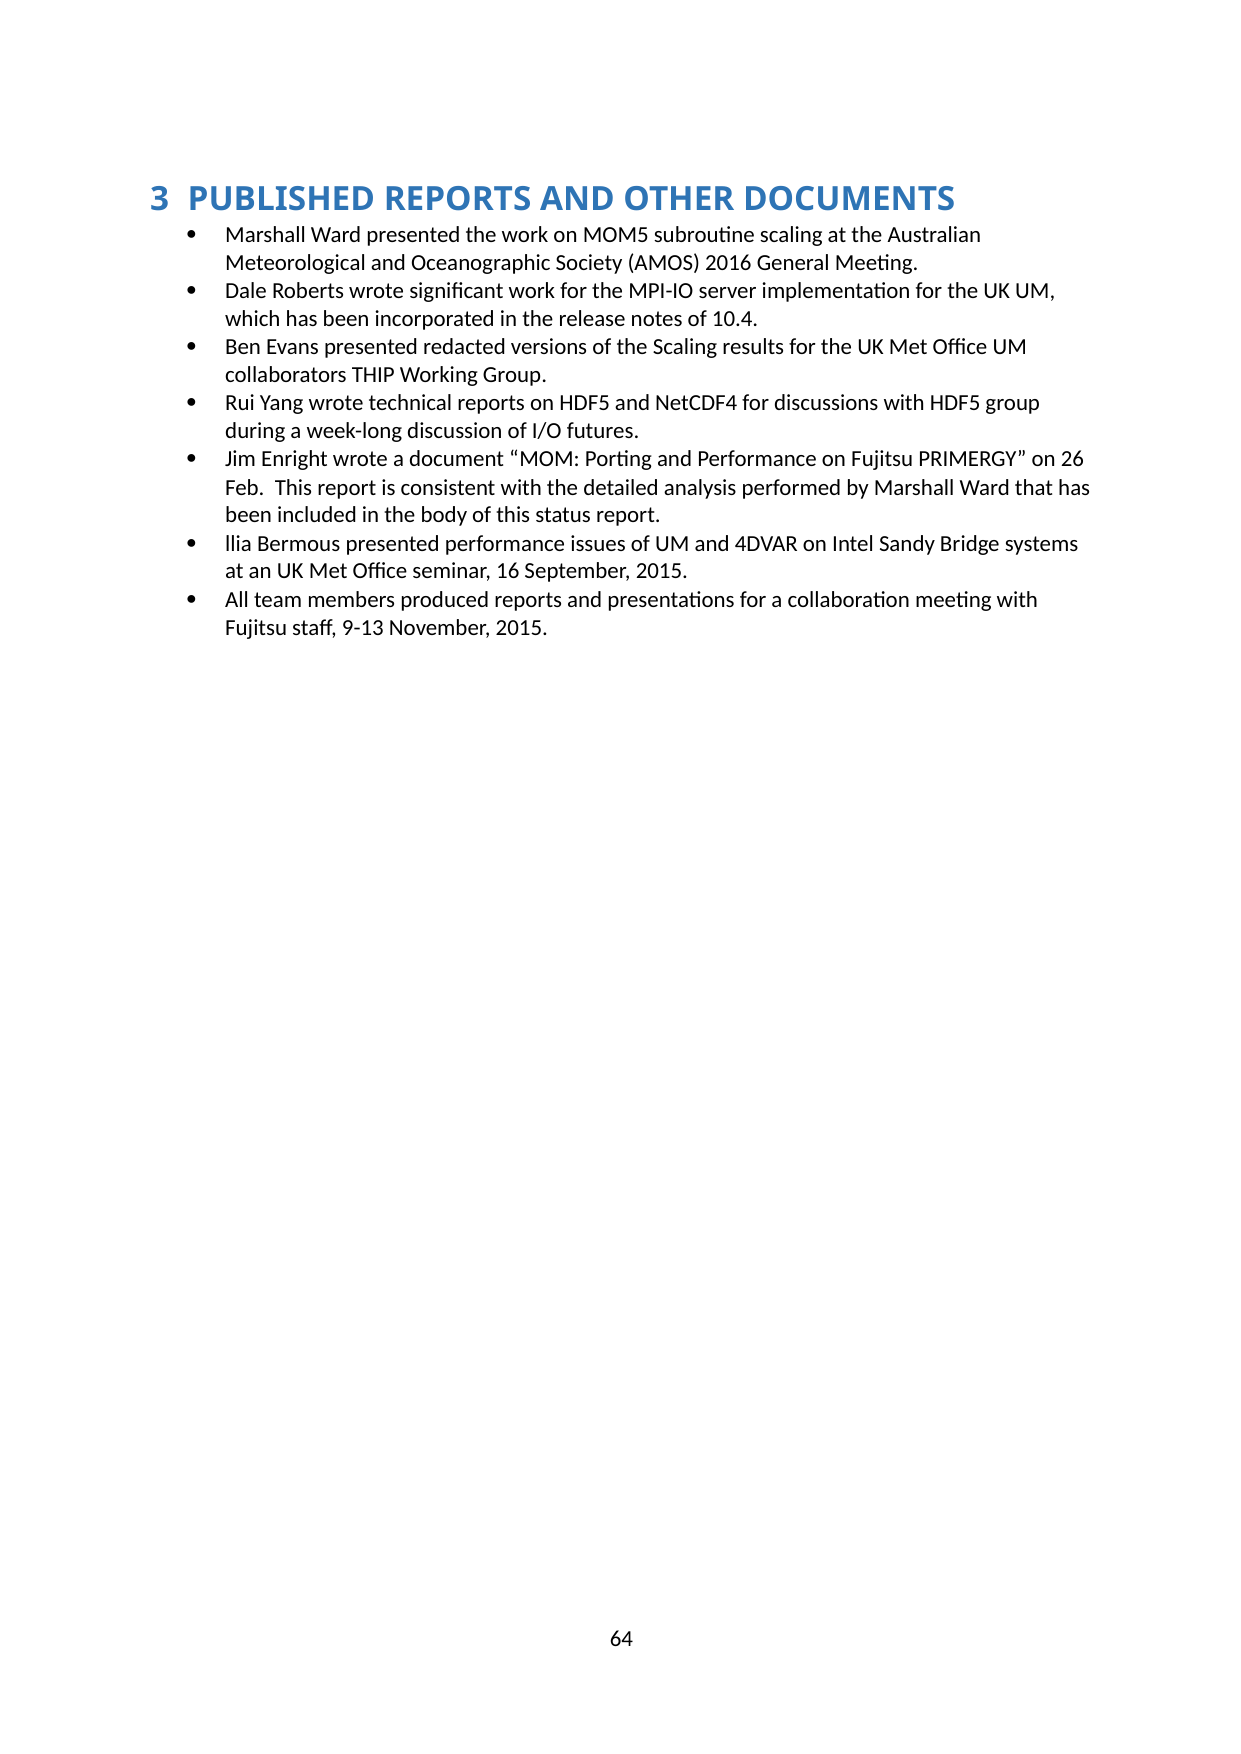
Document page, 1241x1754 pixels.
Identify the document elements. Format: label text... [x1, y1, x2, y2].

list Ben Evans presented redacted versions of the Scaling results for the UK Met Office UM collaborators THIP Working Group. [187, 332, 1092, 388]
list Rui Yang wrote technical reports on HDF5 and NetCDF4 for discussions with HDF5 group during a week-long discussion of I/O futures. [187, 388, 1092, 444]
list Marshall Ward presented the work on MOM5 subroutine scaling at the Australian Meteorological and Oceanographic Society (AMOS) 2016 General Meeting. [187, 220, 1092, 276]
subtitle PUBLISHED REPORTS AND OTHER DOCUMENTS [150, 175, 1092, 220]
list llia Bermous presented performance issues of UM and 4DVAR on Intel Sandy Bridge systems at an UK Met Office seminar, 16 September, 2015. [187, 529, 1092, 585]
list Jim Enright wrote a document “MOM: Porting and Performance on Fujitsu PRIMERGY” on 26 Feb. This report is consistent with the detailed analysis performed by Marshall Ward that has been included in the body of this status report. [187, 444, 1092, 529]
list Dale Roberts wrote significant work for the MPI-IO server implementation for the UK UM, which has been incorporated in the release notes of 10.4. [187, 276, 1092, 332]
list All team members produced reports and presentations for a collaboration meeting with Fujitsu staff, 9-13 November, 2015. [187, 585, 1092, 641]
